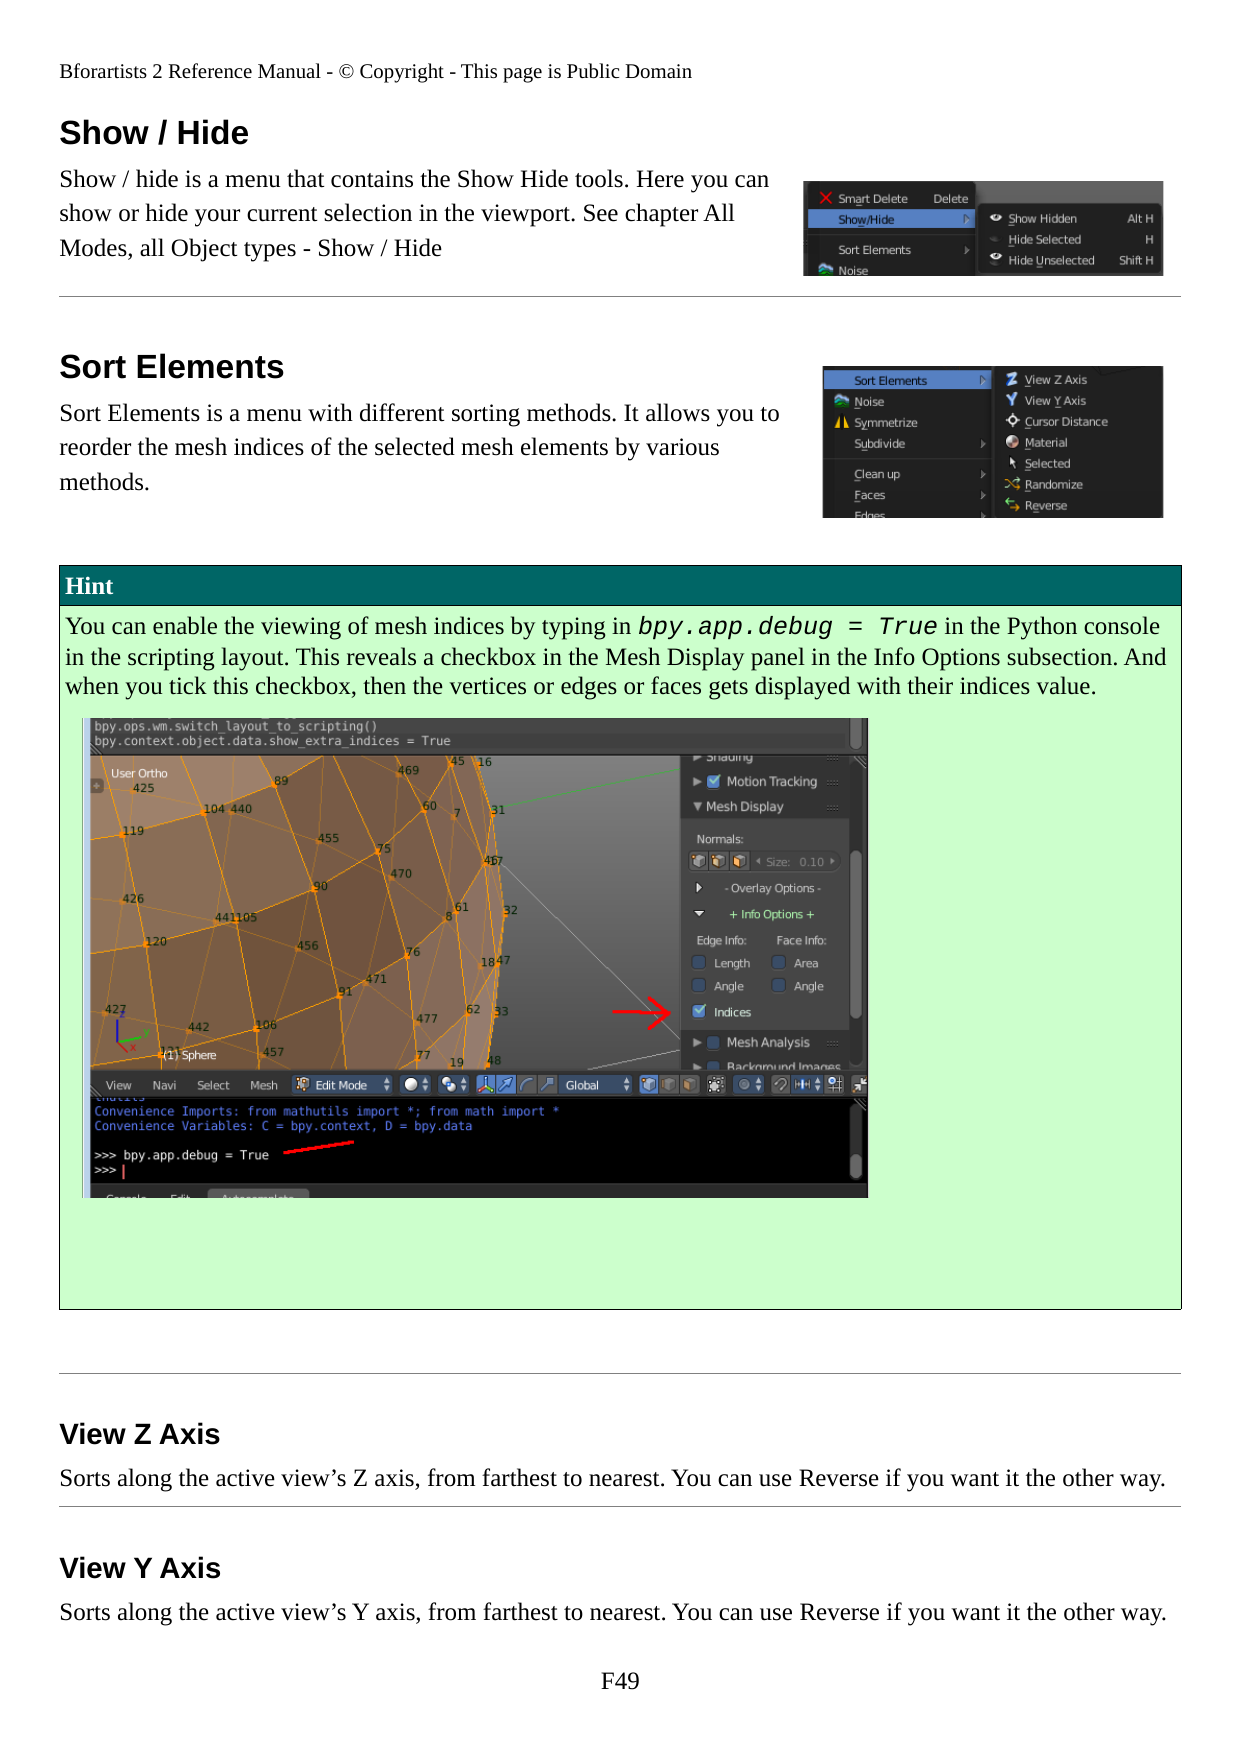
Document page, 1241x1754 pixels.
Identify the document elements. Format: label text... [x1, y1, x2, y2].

picture [803, 181, 1164, 276]
subtitle Sort Elements [59, 347, 1181, 385]
subtitle Show / Hide [59, 113, 1181, 151]
list Sorts along the active view’s Z axis, from farthest to nearest. You can use Reverse if you want it the other way. [59, 1463, 1181, 1492]
list Sorts along the active view’s Y axis, from farthest to nearest. You can use Reverse if you want it the other way. [59, 1597, 1181, 1626]
table_header Hint [60, 566, 1181, 605]
subtitle View Y Axis [59, 1551, 1181, 1584]
text Sort Elements is a menu with different sorting methods. It allows you to reorder the mesh indices of the selected mesh elements by various methods. [59, 398, 822, 496]
subtitle View Z Axis [59, 1417, 1181, 1451]
table_cell You can enable the viewing of mesh indices by typing in bpy.app.debug = True in the Python console in the scripting layout. This reveals a checkbox in the Mesh Display panel in the Info Options subsection. And when you tick this checkbox, then the vertices or edges or faces gets displayed with their indices value. [60, 606, 1181, 1309]
picture [82, 718, 870, 1198]
picture [822, 366, 1164, 518]
text Show / hide is a menu that contains the Show Hide tools. Here you can show or hide your current selection in the viewport. See chapter All Modes, all Object types - Show / Hide [59, 164, 1181, 261]
